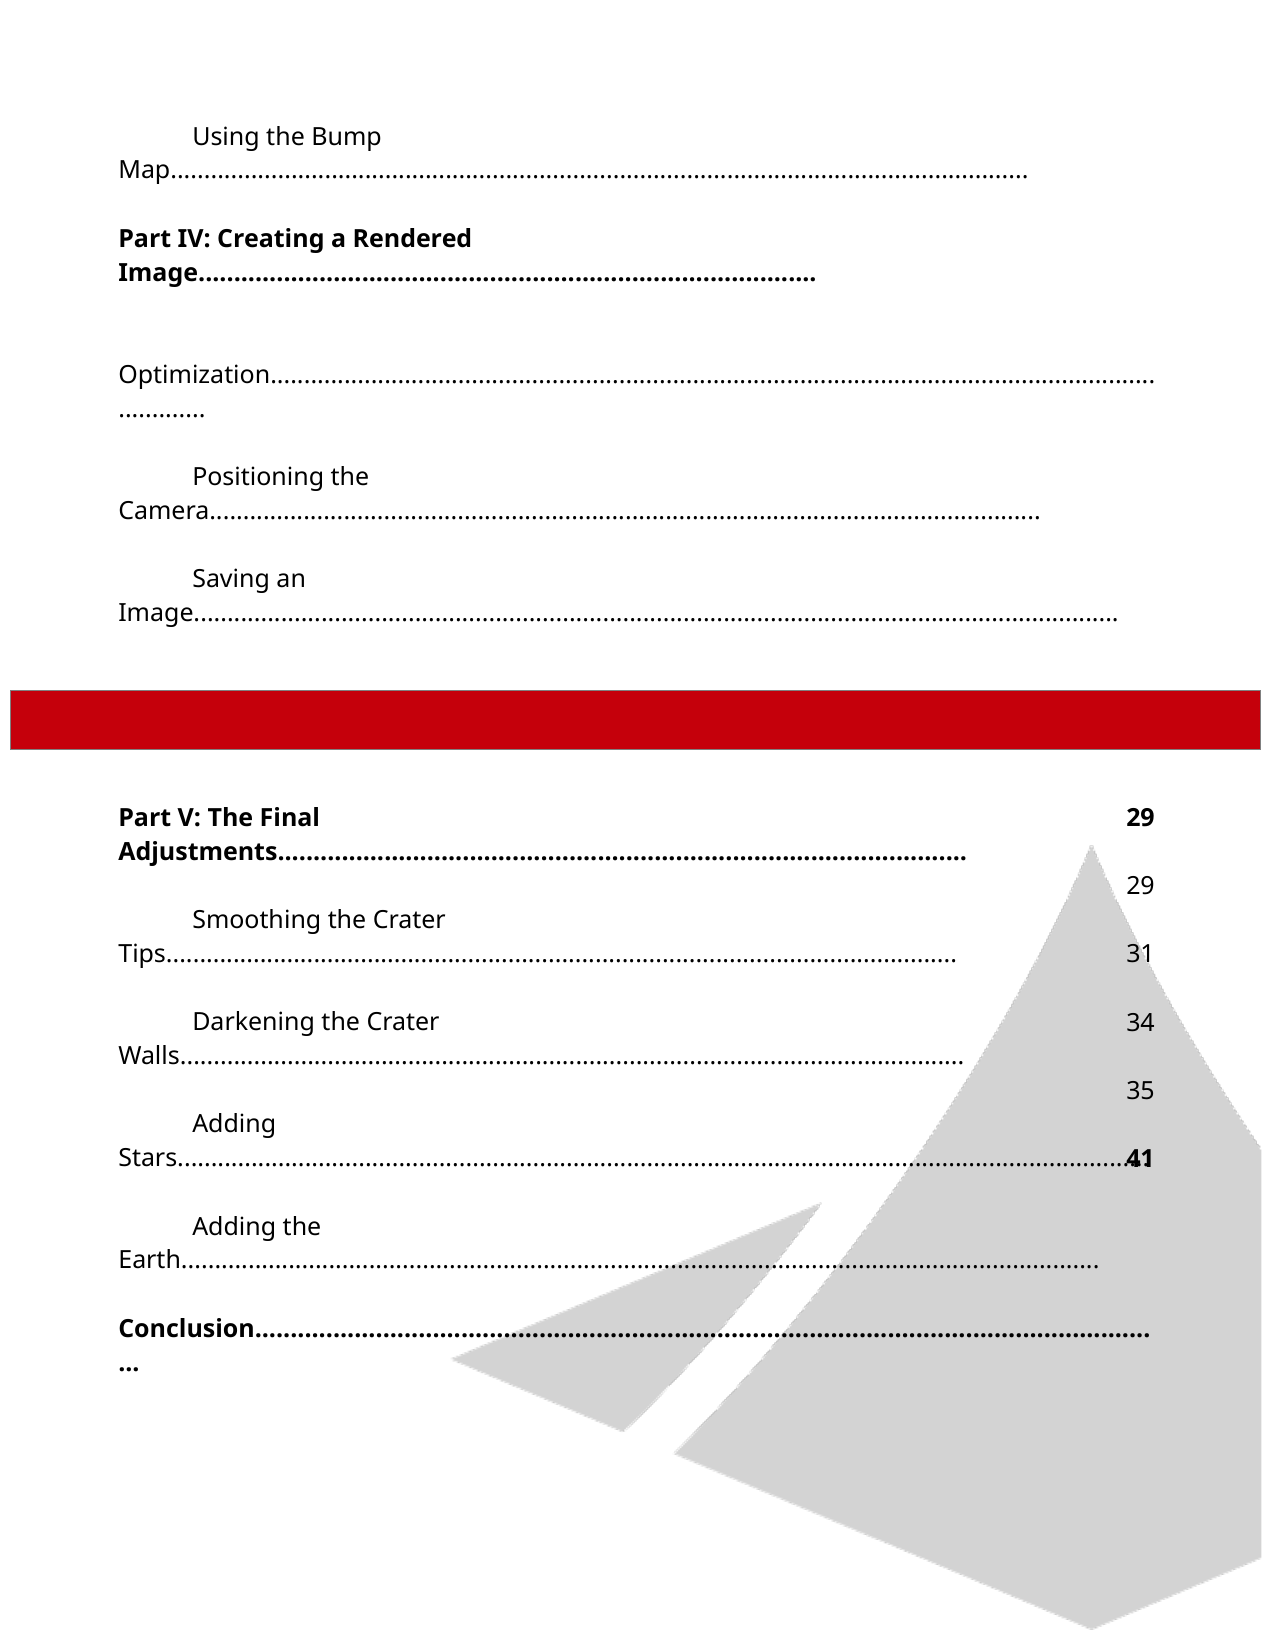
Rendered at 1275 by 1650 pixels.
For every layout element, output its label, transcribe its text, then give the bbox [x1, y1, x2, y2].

text Part IV: Creating a Rendered Image....................................................................................... [118, 220, 1157, 288]
text Darkening the Crater Walls..................................................................................................................... [118, 1004, 428, 1072]
text Positioning the Camera............................................................................................................................ [118, 459, 1157, 527]
text Adding the Earth......................................................................................................................................... [118, 1208, 428, 1276]
list now look similar to Figure 24. If it does not, feel free to undo and [428, 817, 1262, 1650]
text Part V: The Final Adjustments................................................................................................. [118, 799, 1157, 867]
text Optimization................................................................................................................................................. [118, 322, 1157, 425]
text Using the Bump Map................................................................................................................................ [118, 118, 1157, 186]
text Smoothing the Crater Tips...................................................................................................................... [118, 902, 428, 970]
text Adding Stars................................................................................................................................................. [118, 1106, 428, 1174]
text Conclusion................................................................................................................................. [118, 1310, 428, 1378]
text Saving an Image.......................................................................................................................................... [118, 561, 1157, 629]
